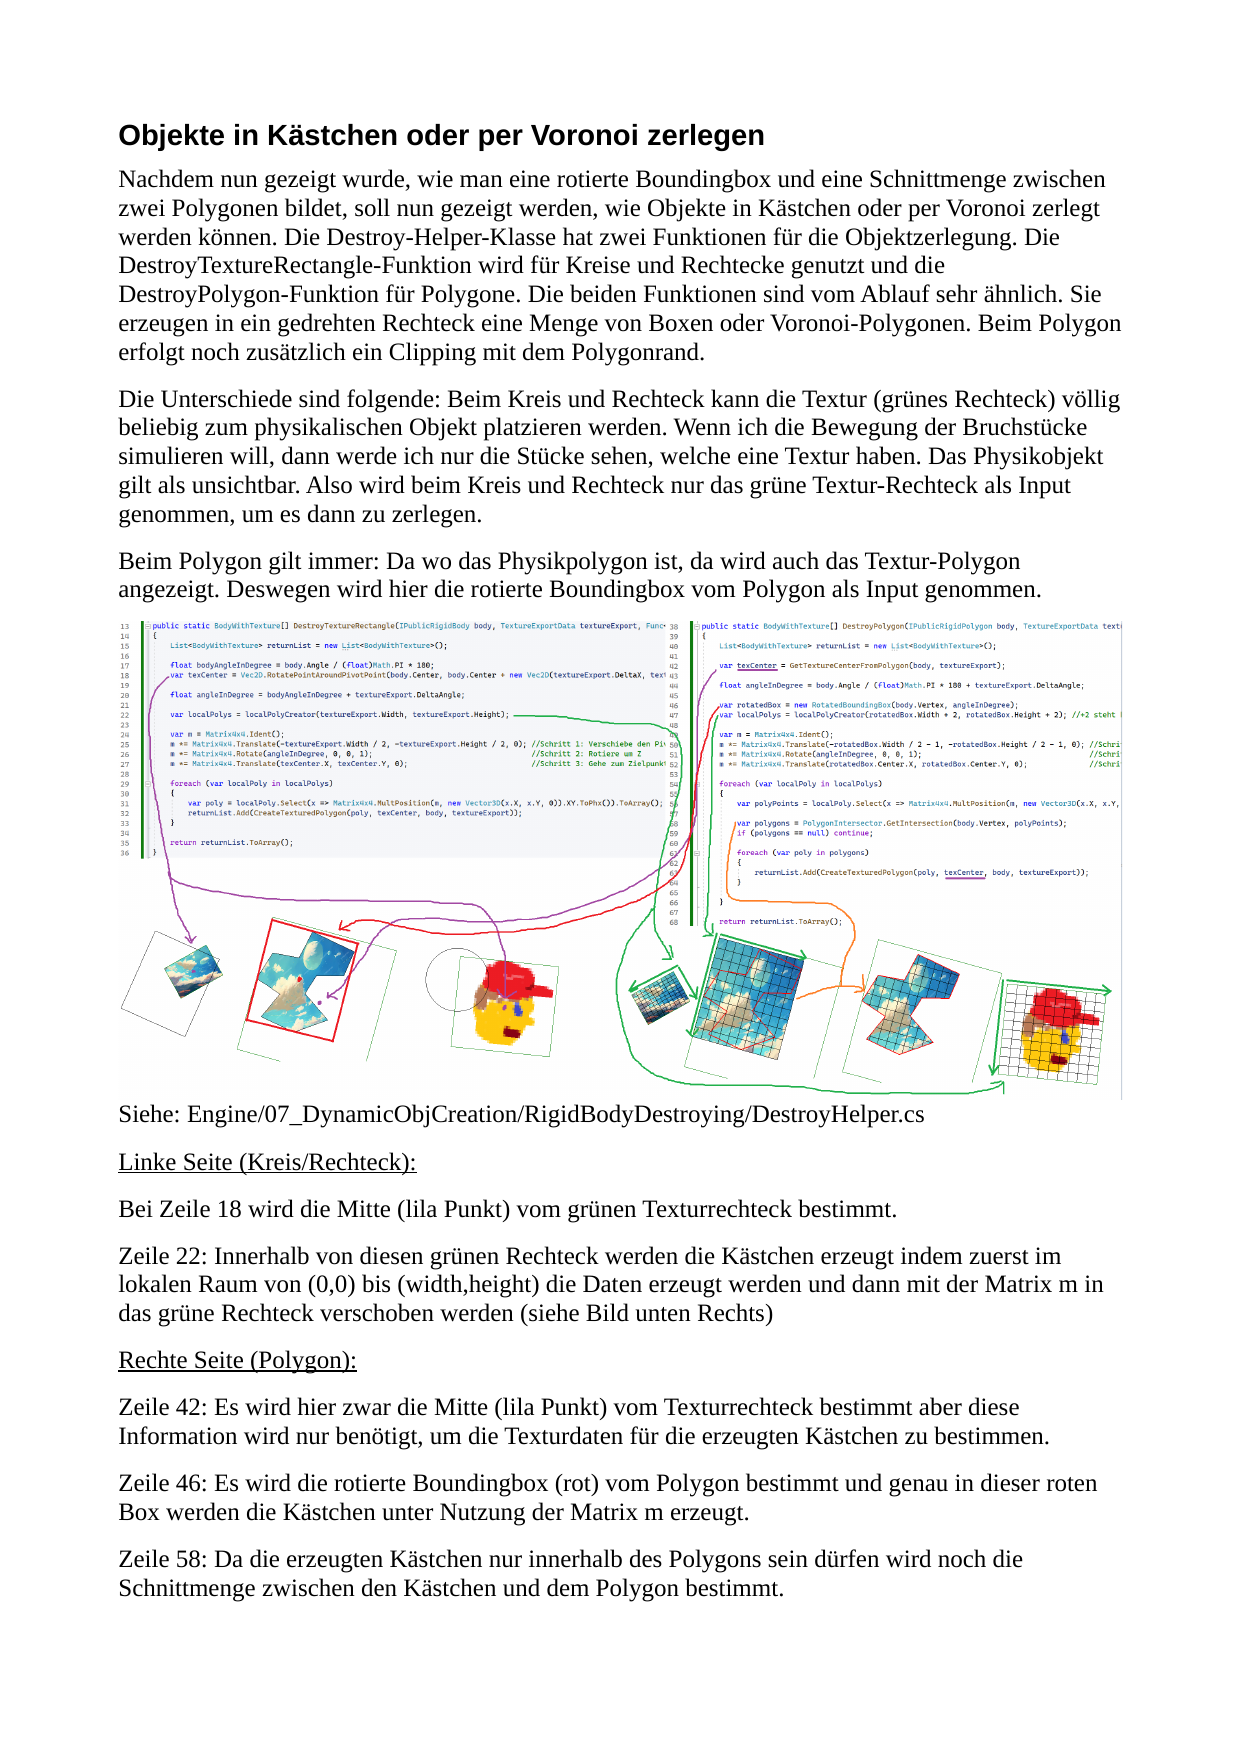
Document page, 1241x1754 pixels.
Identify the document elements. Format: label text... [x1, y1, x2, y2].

text Zeile 58: Da die erzeugten Kästchen nur innerhalb des Polygons sein dürfen wird noch die Schnittmenge zwischen den Kästchen und dem Polygon bestimmt. [118, 1544, 1122, 1602]
text Rechte Seite (Polygon): [118, 1345, 1122, 1374]
text Die Unterschiede sind folgende: Beim Kreis und Rechteck kann die Textur (grünes Rechteck) völlig beliebig zum physikalischen Objekt platzieren werden. Wenn ich die Bewegung der Bruchstücke simulieren will, dann werde ich nur die Stücke sehen, welche eine Textur haben. Das Physikobjekt gilt als unsichtbar. Also wird beim Kreis und Rechteck nur das grüne Textur-Rechteck als Input genommen, um es dann zu zerlegen. [118, 384, 1122, 527]
picture [118, 621, 1123, 1100]
text Zeile 46: Es wird die rotierte Boundingbox (rot) vom Polygon bestimmt und genau in dieser roten Box werden die Kästchen unter Nutzung der Matrix m erzeugt. [118, 1468, 1122, 1526]
text Nachdem nun gezeigt wurde, wie man eine rotierte Boundingbox und eine Schnittmenge zwischen zwei Polygonen bildet, soll nun gezeigt werden, wie Objekte in Kästchen oder per Voronoi zerlegt werden können. Die Destroy-Helper-Klasse hat zwei Funktionen für die Objektzerlegung. Die DestroyTextureRectangle-Funktion wird für Kreise und Rechtecke genutzt und die DestroyPolygon-Funktion für Polygone. Die beiden Funktionen sind vom Ablauf sehr ähnlich. Sie erzeugen in ein gedrehten Rechteck eine Menge von Boxen oder Voronoi-Polygonen. Beim Polygon erfolgt noch zusätzlich ein Clipping mit dem Polygonrand. [118, 164, 1122, 365]
text Beim Polygon gilt immer: Da wo das Physikpolygon ist, da wird auch das Textur-Polygon angezeigt. Deswegen wird hier die rotierte Boundingbox vom Polygon als Input genommen. [118, 546, 1122, 603]
text Linke Seite (Kreis/Rechteck): [118, 1147, 1122, 1175]
text Zeile 22: Innerhalb von diesen grünen Rechteck werden die Kästchen erzeugt indem zuerst im lokalen Raum von (0,0) bis (width,height) die Daten erzeugt werden und dann mit der Matrix m in das grüne Rechteck verschoben werden (siehe Bild unten Rechts) [118, 1241, 1122, 1327]
text Siehe: Engine/07_DynamicObjCreation/RigidBodyDestroying/DestroyHelper.cs [118, 1100, 1122, 1128]
text Zeile 42: Es wird hier zwar die Mitte (lila Punkt) vom Texturrechteck bestimmt aber diese Information wird nur benötigt, um die Texturdaten für die erzeugten Kästchen zu bestimmen. [118, 1392, 1122, 1450]
subtitle Objekte in Kästchen oder per Voronoi zerlegen [118, 118, 1122, 152]
text Bei Zeile 18 wird die Mitte (lila Punkt) vom grünen Texturrechteck bestimmt. [118, 1194, 1122, 1222]
